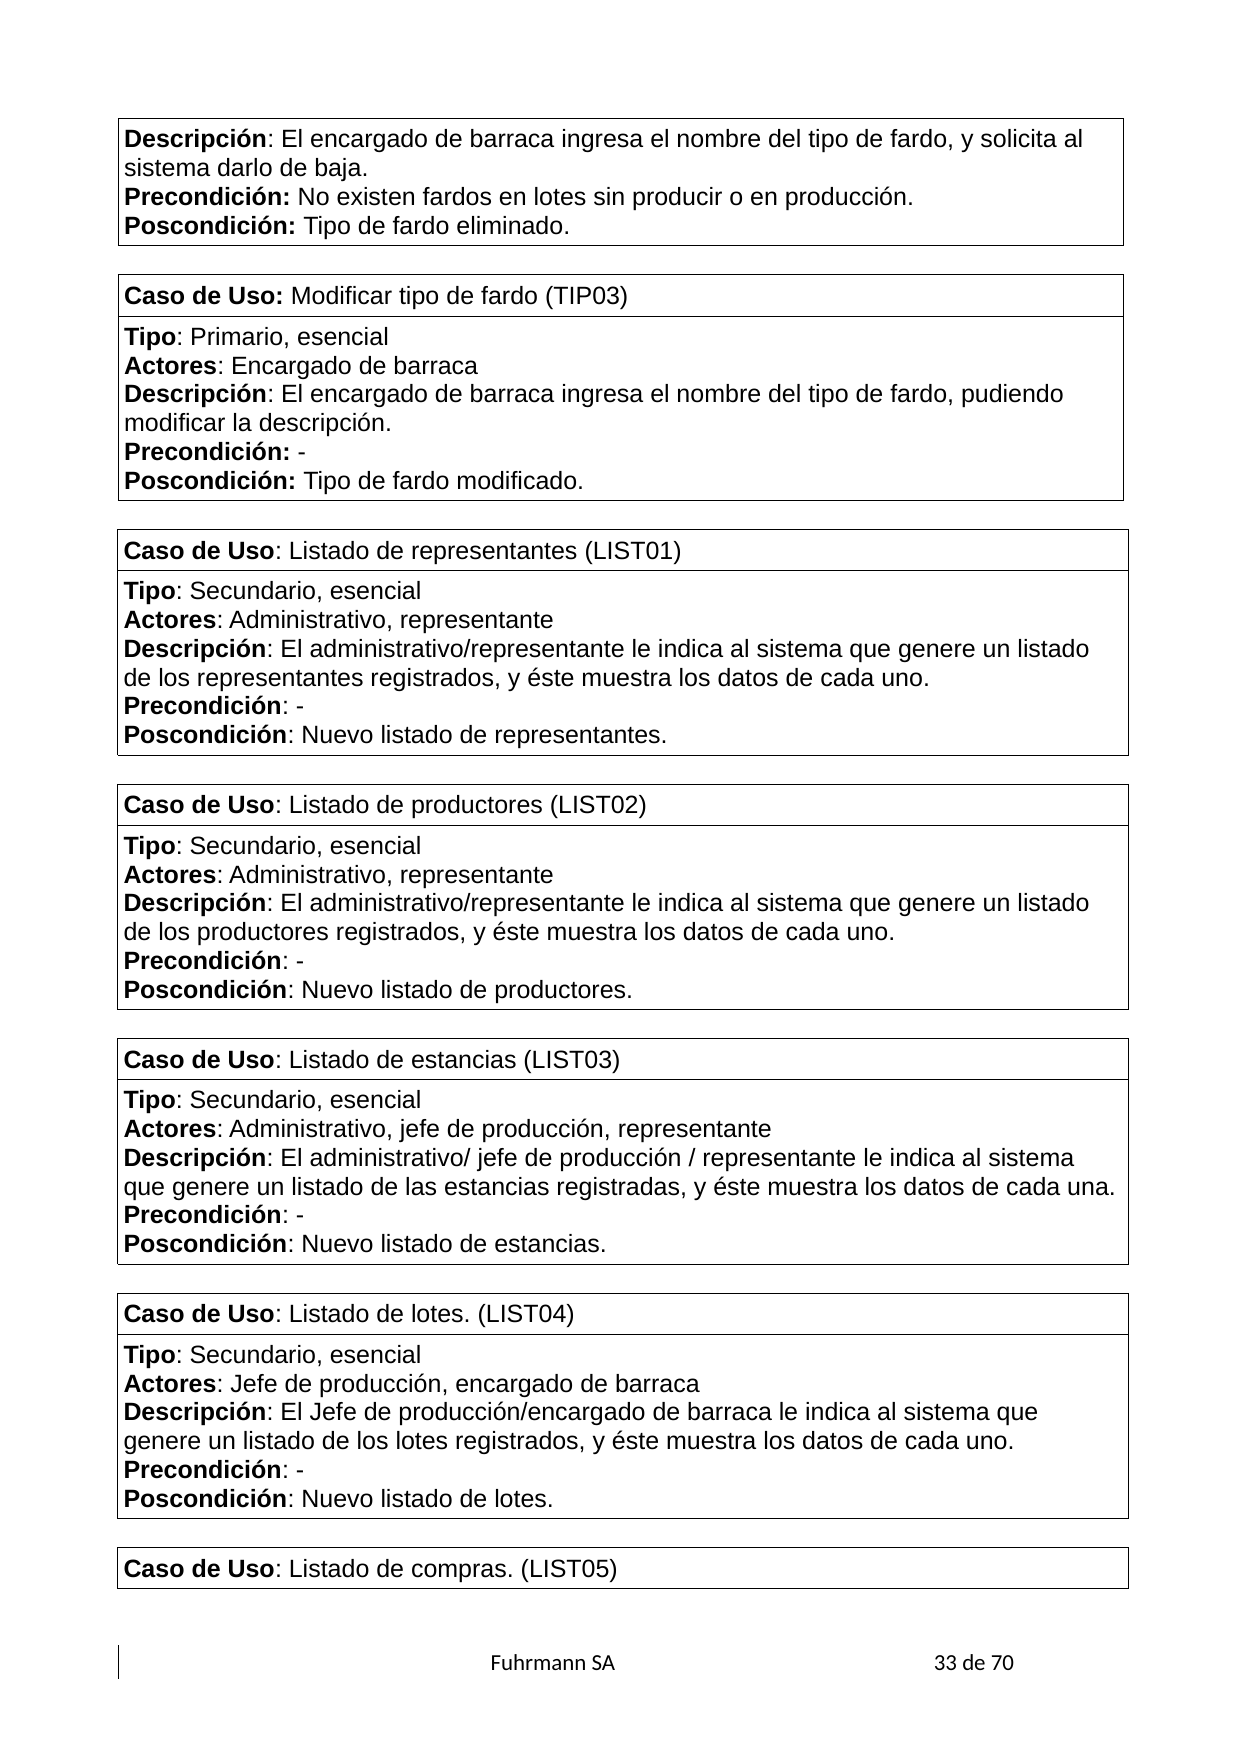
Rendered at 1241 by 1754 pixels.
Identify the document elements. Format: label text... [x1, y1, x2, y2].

table_cell Tipo: Secundario, esencial Actores: Administrativo, jefe de producción, representante Descripción: El administrativo/ jefe de producción / representante le indica al sistema que genere un listado de las estancias registradas, y éste muestra los datos de cada una. Precondición: - Poscondición: Nuevo listado de estancias. [118, 1080, 1128, 1263]
table_header Caso de Uso: Listado de productores (LIST02) [118, 785, 1128, 824]
table_header Caso de Uso: Listado de lotes. (LIST04) [118, 1294, 1128, 1333]
table_header Caso de Uso: Listado de estancias (LIST03) [118, 1039, 1128, 1079]
table_cell Tipo: Secundario, esencial Actores: Administrativo, representante Descripción: El administrativo/representante le indica al sistema que genere un listado de los productores registrados, y éste muestra los datos de cada uno. Precondición: - Poscondición: Nuevo listado de productores. [118, 826, 1128, 1009]
table_header Caso de Uso: Modificar tipo de fardo (TIP03) [119, 275, 1123, 316]
table_cell Tipo: Secundario, esencial Actores: Jefe de producción, encargado de barraca Descripción: El Jefe de producción/encargado de barraca le indica al sistema que genere un listado de los lotes registrados, y éste muestra los datos de cada uno. Precondición: - Poscondición: Nuevo listado de lotes. [118, 1335, 1128, 1518]
table_cell Tipo: Primario, esencial Actores: Encargado de barraca Descripción: El encargado de barraca ingresa el nombre del tipo de fardo, pudiendo modificar la descripción. Precondición: - Poscondición: Tipo de fardo modificado. [119, 317, 1123, 500]
table_cell Tipo: Secundario, esencial Actores: Administrativo, representante Descripción: El administrativo/representante le indica al sistema que genere un listado de los representantes registrados, y éste muestra los datos de cada uno. Precondición: - Poscondición: Nuevo listado de representantes. [118, 571, 1128, 754]
table_cell Descripción: El encargado de barraca ingresa el nombre del tipo de fardo, y solicita al sistema darlo de baja. Precondición: No existen fardos en lotes sin producir o en producción. Poscondición: Tipo de fardo eliminado. [119, 119, 1123, 245]
table_header Caso de Uso: Listado de compras. (LIST05) [118, 1548, 1128, 1588]
table_header Caso de Uso: Listado de representantes (LIST01) [118, 530, 1128, 570]
